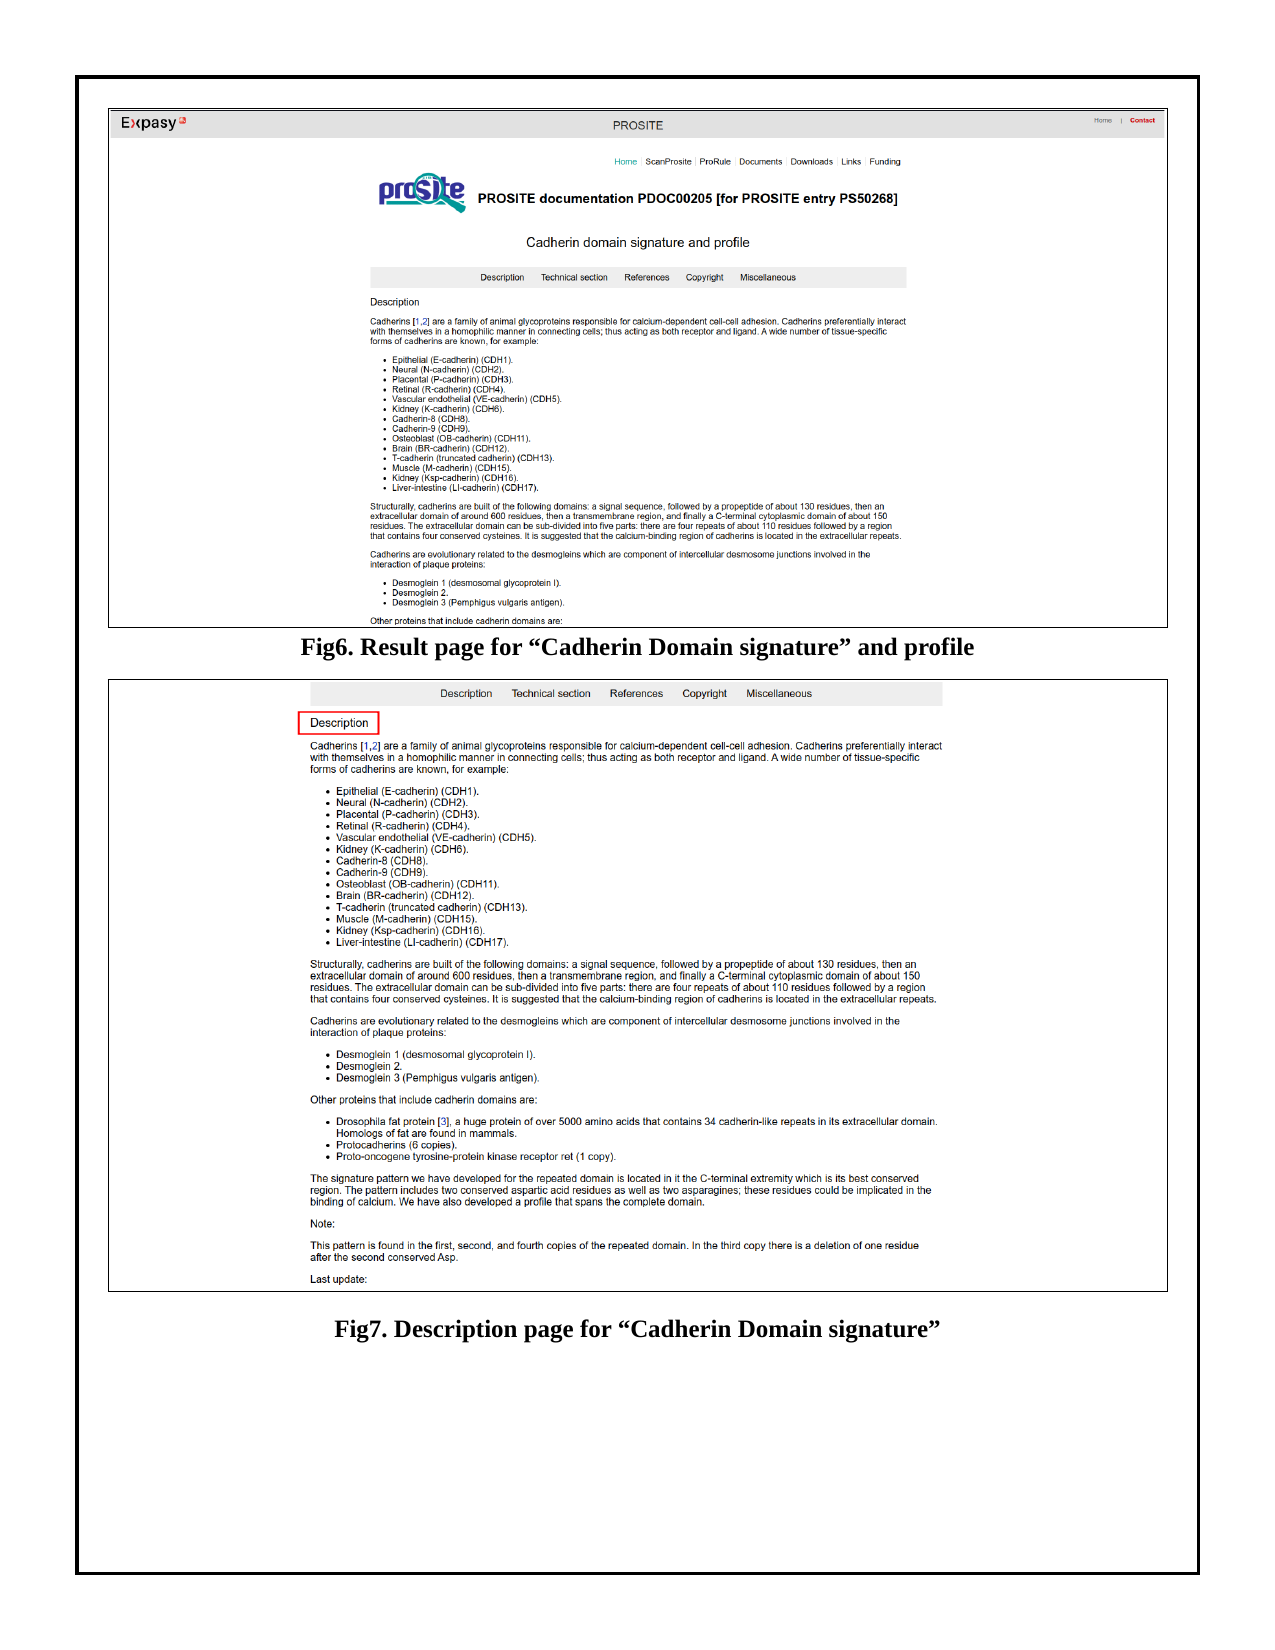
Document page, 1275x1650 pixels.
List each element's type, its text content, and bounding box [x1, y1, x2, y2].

picture [110, 110, 1165, 625]
text Fig7. Description page for “Cadherin Domain signature” [108, 1292, 1167, 1343]
picture [110, 682, 1165, 1289]
text Fig6. Result page for “Cadherin Domain signature” and profile [108, 628, 1167, 661]
